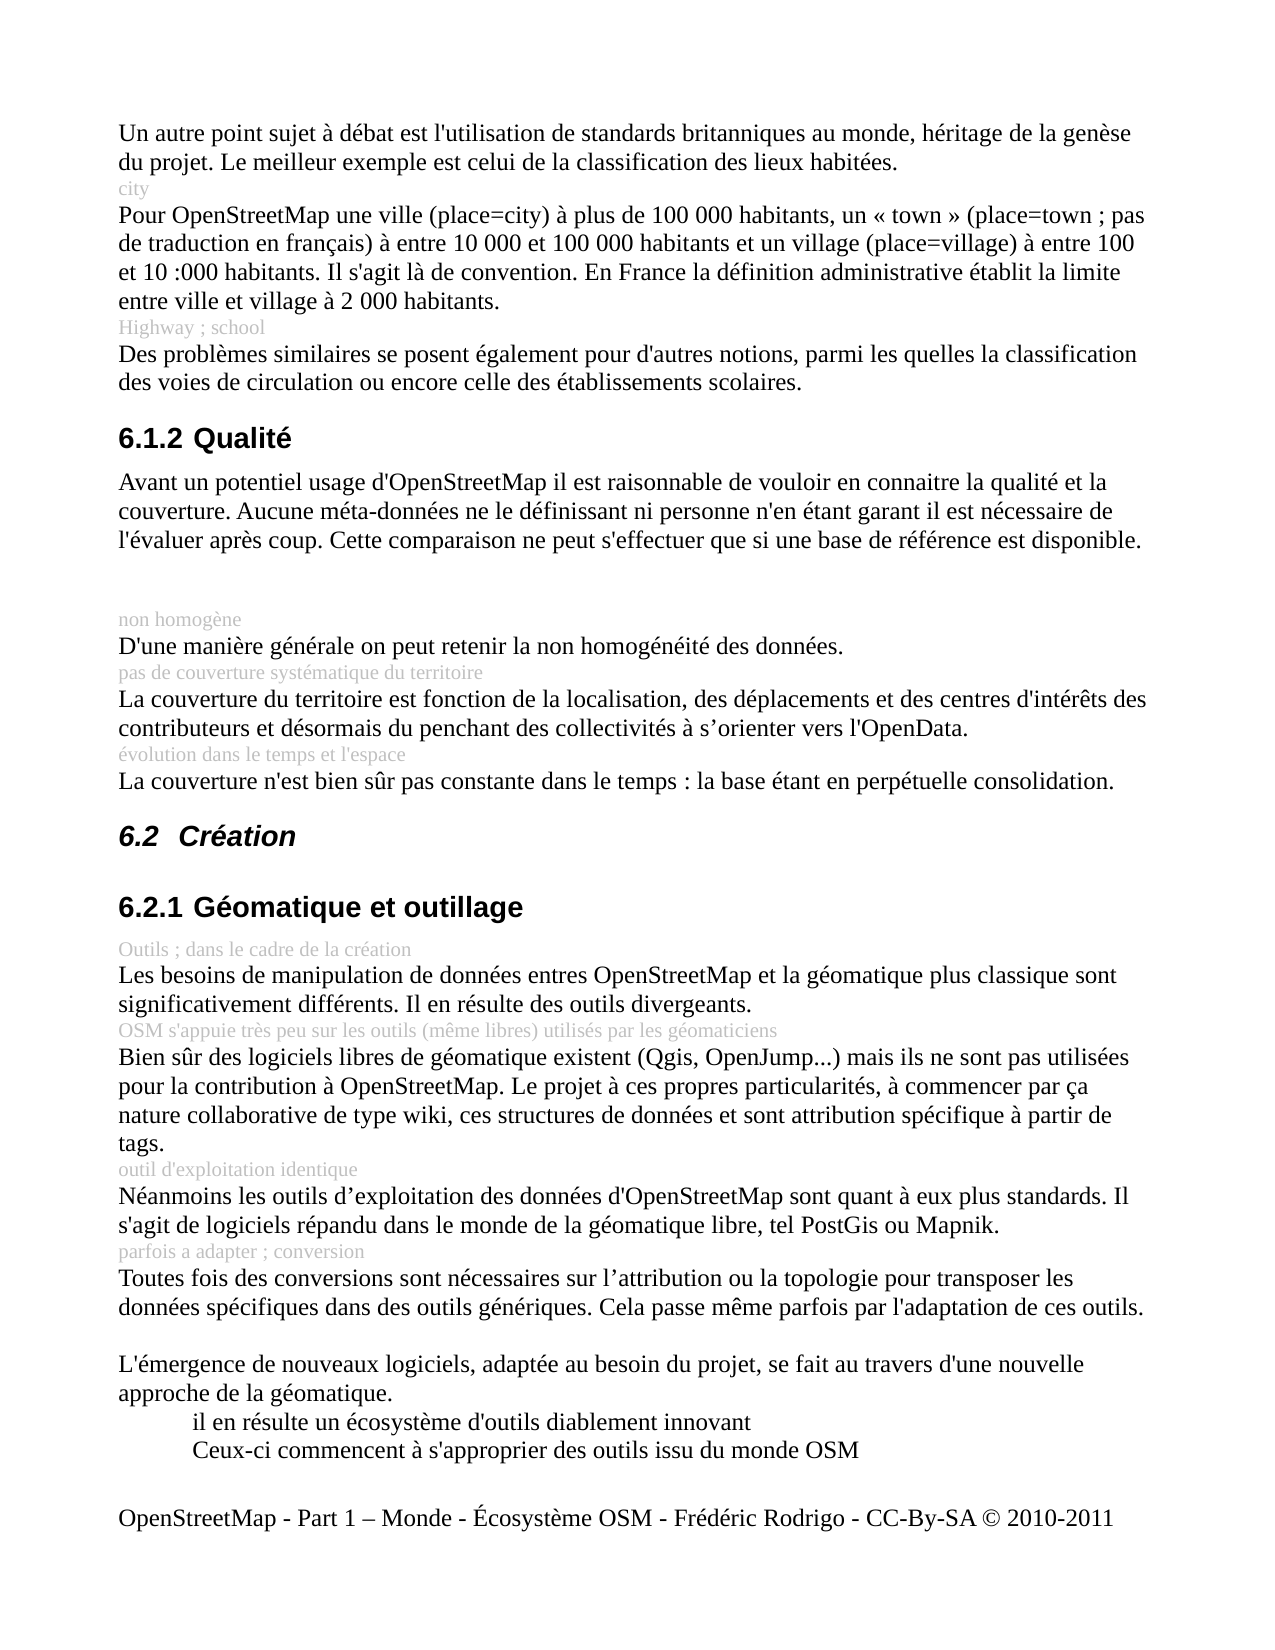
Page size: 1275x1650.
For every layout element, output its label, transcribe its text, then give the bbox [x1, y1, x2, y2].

text Bien sûr des logiciels libres de géomatique existent (Qgis, OpenJump...) mais ils ne sont pas utilisées pour la contribution à OpenStreetMap. Le projet à ces propres particularités, à commencer par ça nature collaborative de type wiki, ces structures de données et sont attribution spécifique à partir de tags. [118, 1042, 1157, 1157]
text non homogène [118, 607, 1157, 631]
text L'émergence de nouveaux logiciels, adaptée au besoin du projet, se fait au travers d'une nouvelle approche de la géomatique. [118, 1349, 1157, 1407]
subtitle Qualité [118, 421, 1157, 455]
text Un autre point sujet à débat est l'utilisation de standards britanniques au monde, héritage de la genèse du projet. Le meilleur exemple est celui de la classification des lieux habitées. [118, 118, 1157, 176]
text OSM s'appuie très peu sur les outils (même libres) utilisés par les géomaticiens [118, 1018, 1157, 1042]
text Les besoins de manipulation de données entres OpenStreetMap et la géomatique plus classique sont significativement différents. Il en résulte des outils divergeants. [118, 961, 1157, 1018]
text Pour OpenStreetMap une ville (place=city) à plus de 100 000 habitants, un « town » (place=town ; pas de traduction en français) à entre 10 000 et 100 000 habitants et un village (place=village) à entre 100 et 10 :000 habitants. Il s'agit là de convention. En France la définition administrative établit la limite entre ville et village à 2 000 habitants. [118, 200, 1157, 315]
text il en résulte un écosystème d'outils diablement innovant [118, 1407, 1157, 1435]
text La couverture n'est bien sûr pas constante dans le temps : la base étant en perpétuelle consolidation. [118, 766, 1157, 794]
text Avant un potentiel usage d'OpenStreetMap il est raisonnable de vouloir en connaitre la qualité et la couverture. Aucune méta-données ne le définissant ni personne n'en étant garant il est nécessaire de l'évaluer après coup. Cette comparaison ne peut s'effectuer que si une base de référence est disponible. [118, 467, 1157, 553]
text Néanmoins les outils d’exploitation des données d'OpenStreetMap sont quant à eux plus standards. Il s'agit de logiciels répandu dans le monde de la géomatique libre, tel PostGis ou Mapnik. [118, 1181, 1157, 1239]
subtitle Création [118, 819, 1157, 853]
text parfois a adapter ; conversion [118, 1239, 1157, 1263]
text city [118, 176, 1157, 200]
text Highway ; school [118, 315, 1157, 339]
text Outils ; dans le cadre de la création [118, 937, 1157, 961]
text pas de couverture systématique du territoire [118, 660, 1157, 684]
text outil d'exploitation identique [118, 1157, 1157, 1181]
text D'une manière générale on peut retenir la non homogénéité des données. [118, 631, 1157, 660]
text évolution dans le temps et l'espace [118, 742, 1157, 766]
text Des problèmes similaires se posent également pour d'autres notions, parmi les quelles la classification des voies de circulation ou encore celle des établissements scolaires. [118, 339, 1157, 396]
text Ceux-ci commencent à s'approprier des outils issu du monde OSM [118, 1435, 1157, 1464]
text Toutes fois des conversions sont nécessaires sur l’attribution ou la topologie pour transposer les données spécifiques dans des outils génériques. Cela passe même parfois par l'adaptation de ces outils. [118, 1263, 1157, 1320]
text La couverture du territoire est fonction de la localisation, des déplacements et des centres d'intérêts des contributeurs et désormais du penchant des collectivités à s’orienter vers l'OpenData. [118, 684, 1157, 742]
subtitle Géomatique et outillage [118, 891, 1157, 924]
